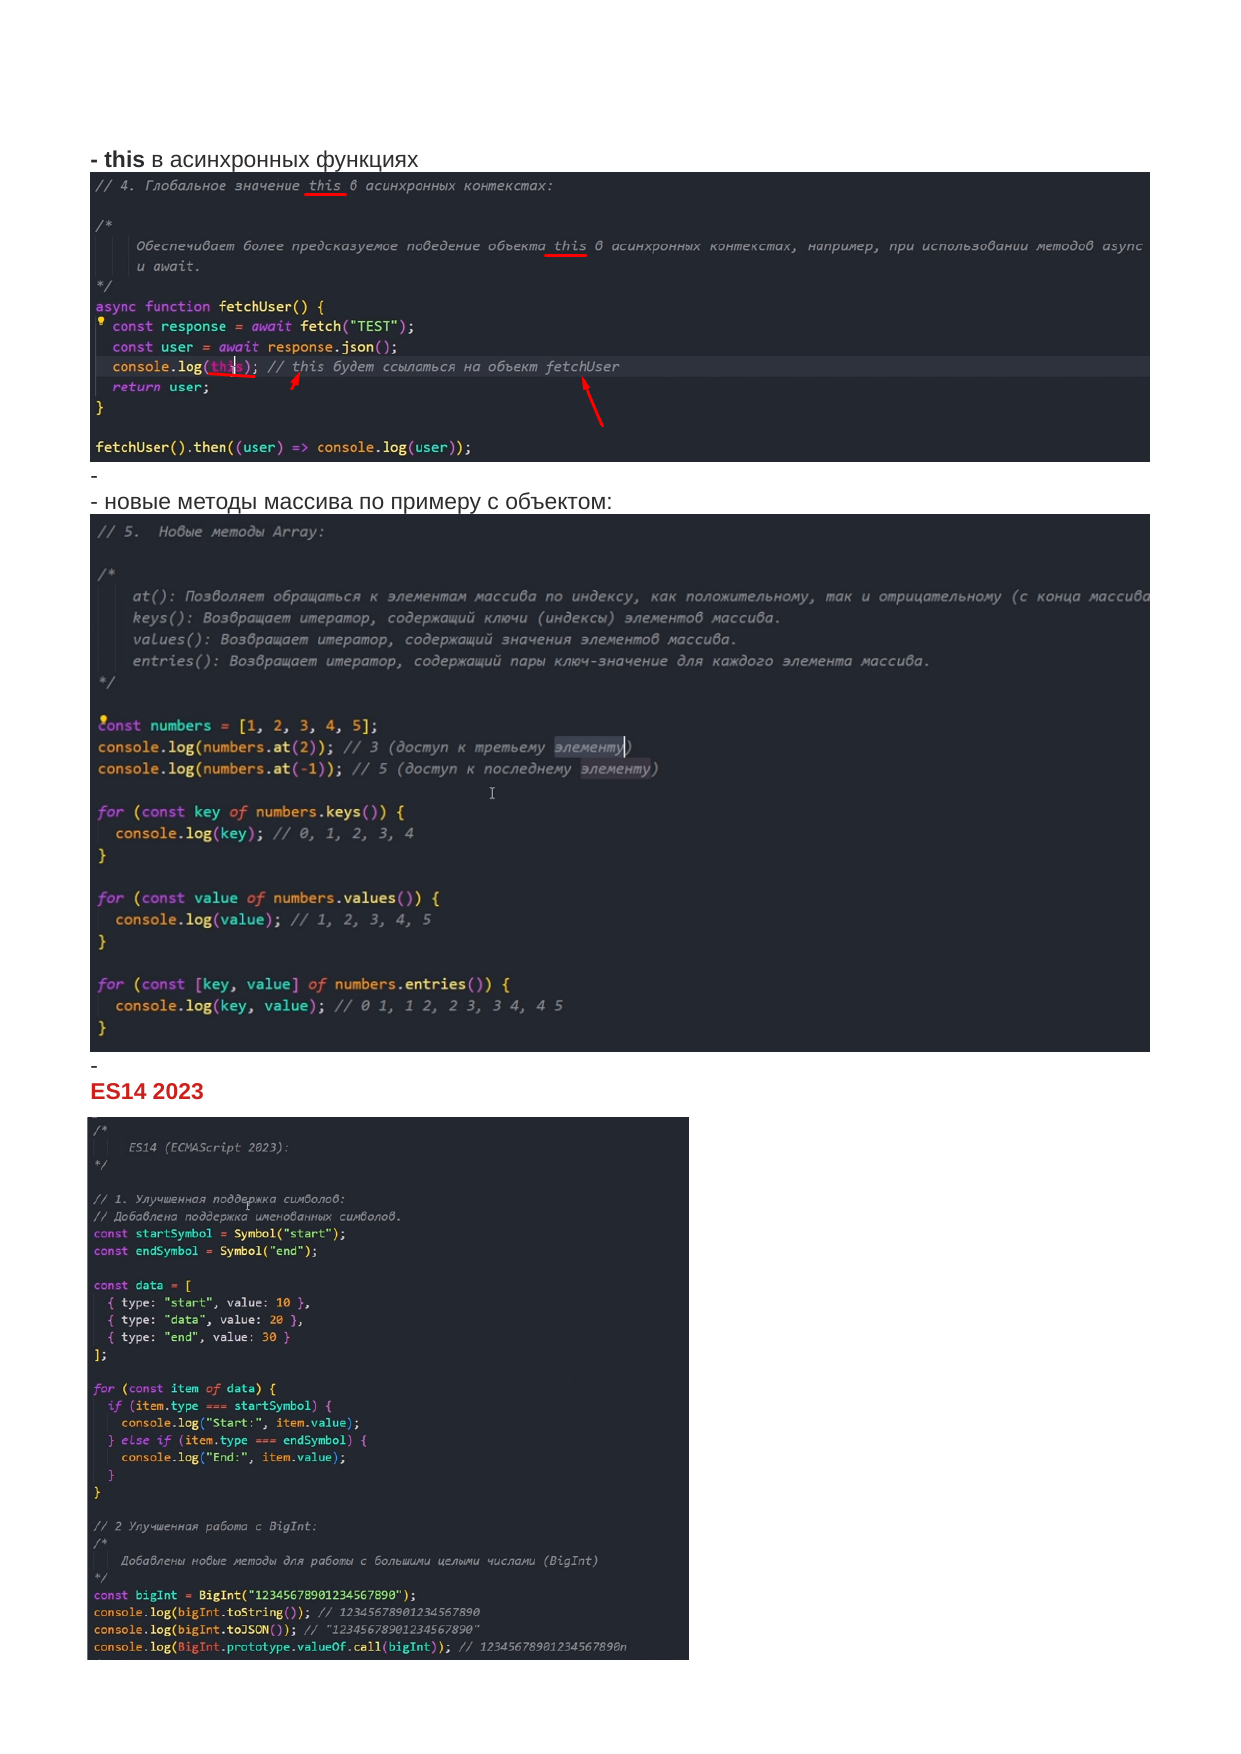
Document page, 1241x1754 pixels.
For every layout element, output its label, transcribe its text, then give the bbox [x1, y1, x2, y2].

picture [90, 514, 1150, 1052]
picture [90, 172, 1150, 462]
text - [90, 1052, 1150, 1078]
text - this в асинхронных функциях [90, 146, 1150, 172]
picture [87, 1117, 689, 1660]
text ES14 2023 [90, 1078, 1150, 1104]
text - новые методы массива по примеру с объектом: [90, 488, 1150, 514]
text - [90, 462, 1150, 488]
